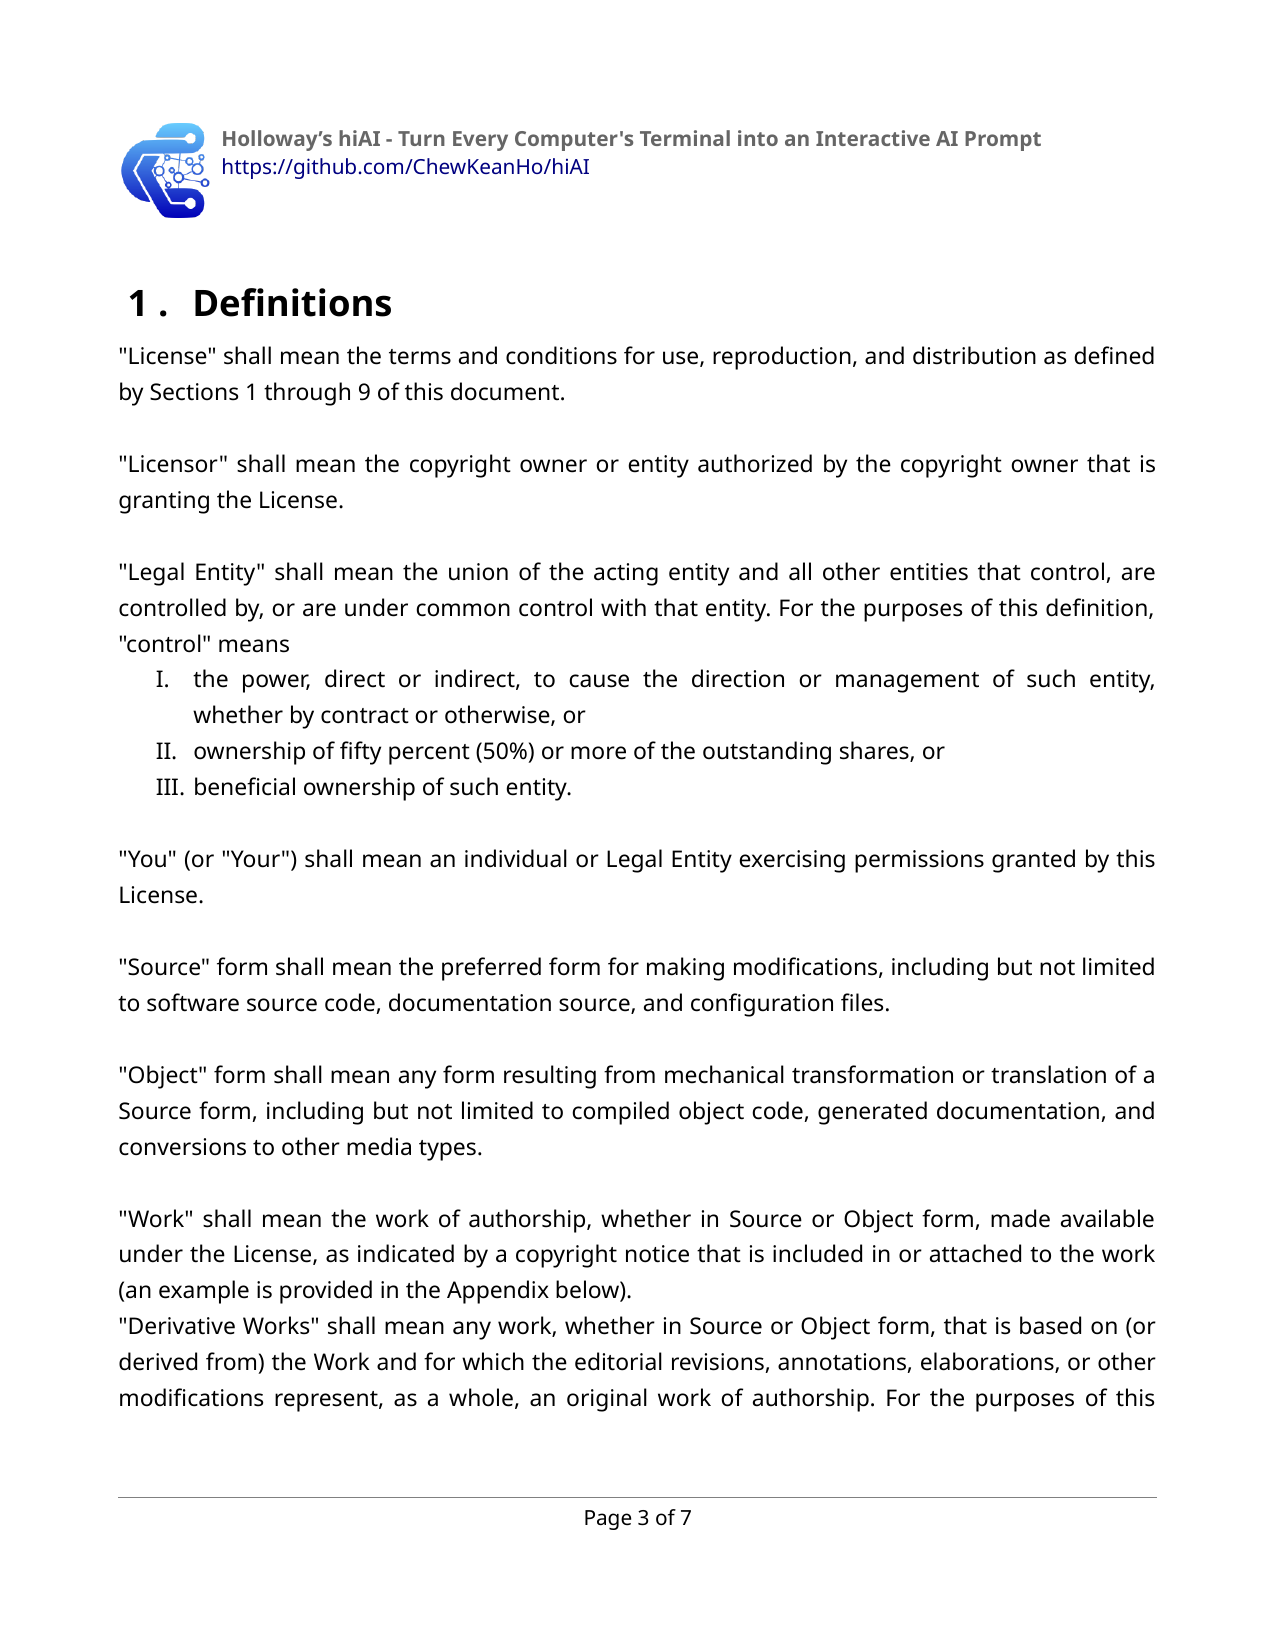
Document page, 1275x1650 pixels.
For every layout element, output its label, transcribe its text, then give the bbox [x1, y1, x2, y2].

list the power, direct or indirect, to cause the direction or management of such entity, whether by contract or otherwise, or [156, 663, 1157, 731]
picture [118, 123, 212, 218]
text "Legal Entity" shall mean the union of the acting entity and all other entities that control, are controlled by, or are under common control with that entity. For the purposes of this definition, "control" means [118, 556, 1157, 659]
text "Derivative Works" shall mean any work, whether in Source or Object form, that is based on (or derived from) the Work and for which the editorial revisions, annotations, elaborations, or other modifications represent, as a whole, an original work of authorship. For the purposes of this [118, 1310, 1157, 1413]
subtitle Definitions [118, 278, 1157, 327]
text "License" shall mean the terms and conditions for use, reproduction, and distribution as defined by Sections 1 through 9 of this document. [118, 340, 1157, 407]
text "Licensor" shall mean the copyright owner or entity authorized by the copyright owner that is granting the License. [118, 448, 1157, 515]
text "Source" form shall mean the preferred form for making modifications, including but not limited to software source code, documentation source, and configuration files. [118, 951, 1157, 1018]
text "Work" shall mean the work of authorship, whether in Source or Object form, made available under the License, as indicated by a copyright notice that is included in or attached to the work (an example is provided in the Appendix below). [118, 1202, 1157, 1306]
text "Object" form shall mean any form resulting from mechanical transformation or translation of a Source form, including but not limited to compiled object code, generated documentation, and conversions to other media types. [118, 1059, 1157, 1162]
text "You" (or "Your") shall mean an individual or Legal Entity exercising permissions granted by this License. [118, 843, 1157, 910]
list beneficial ownership of such entity. [156, 771, 1157, 802]
list ownership of fifty percent (50%) or more of the outstanding shares, or [156, 735, 1157, 767]
